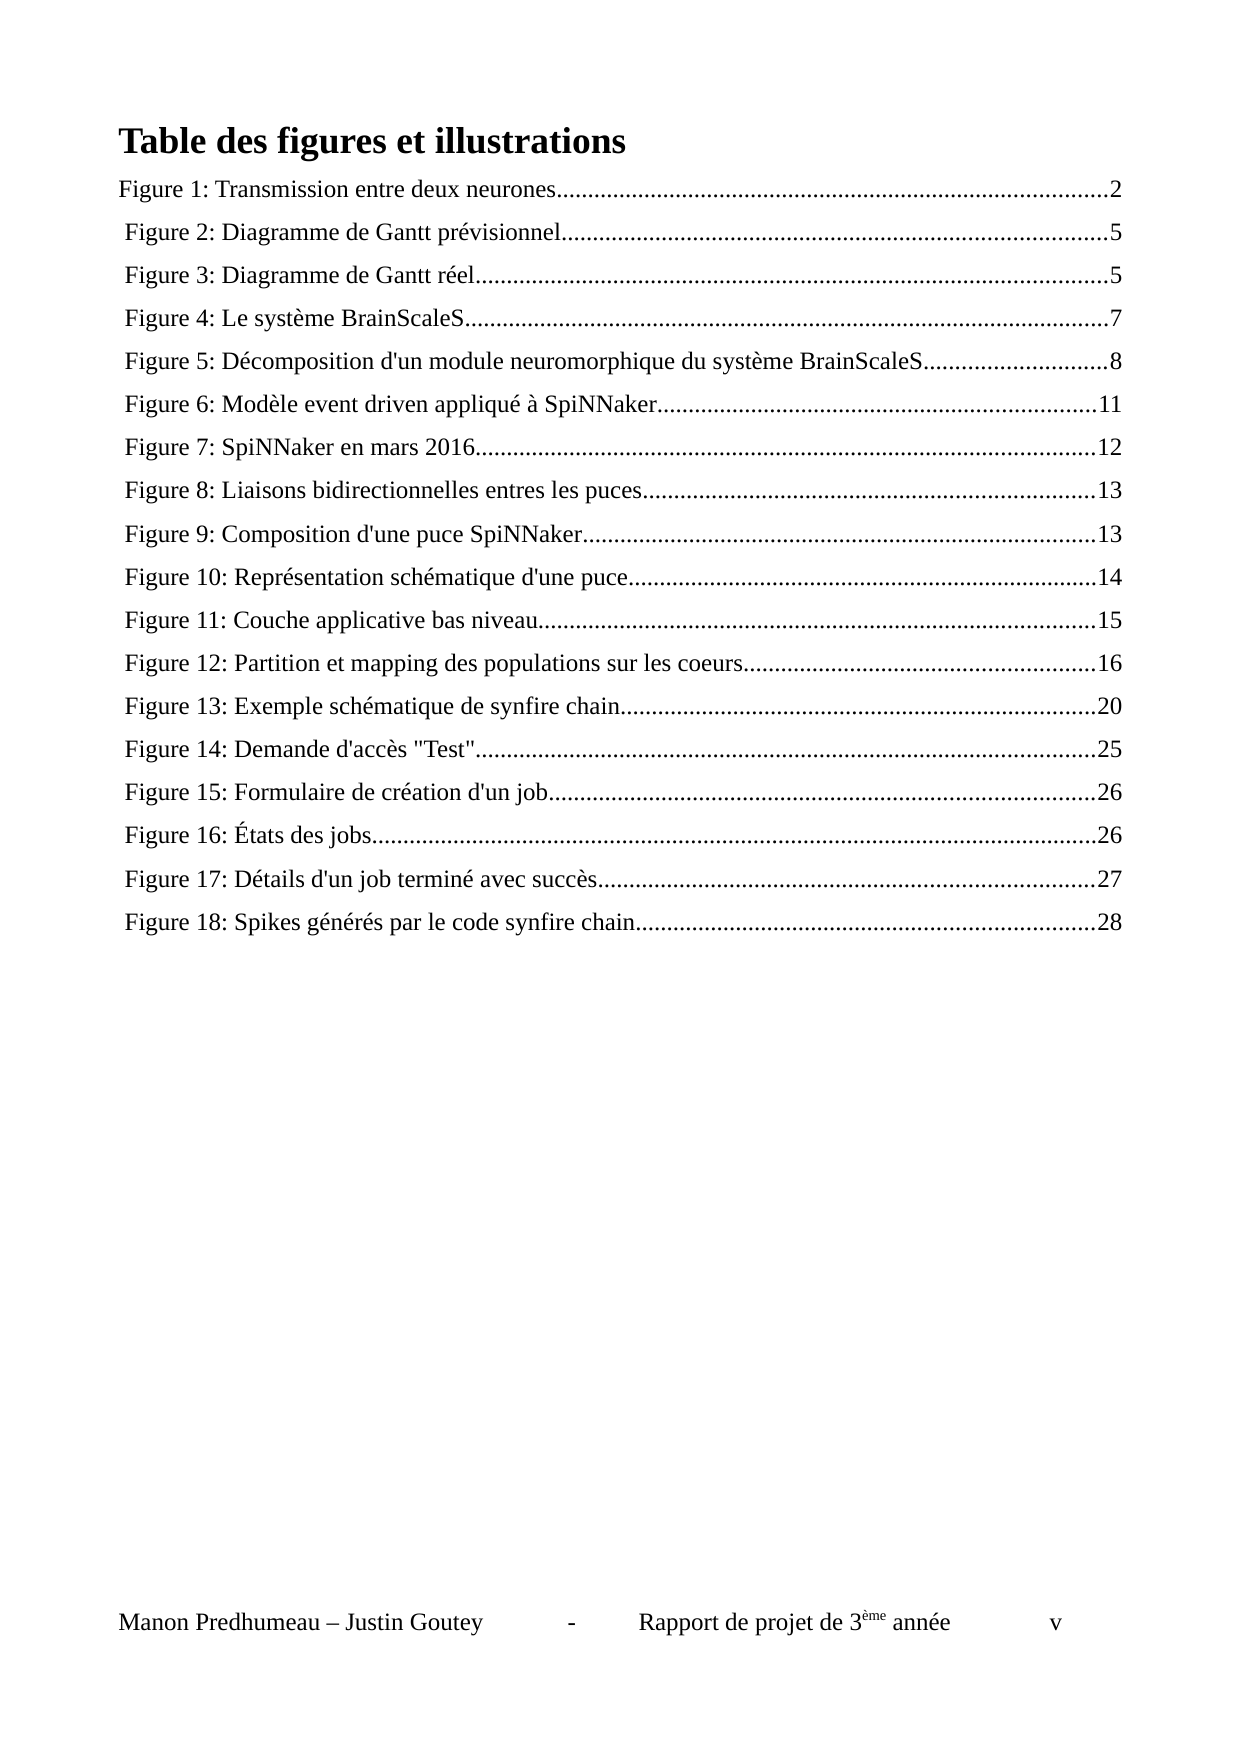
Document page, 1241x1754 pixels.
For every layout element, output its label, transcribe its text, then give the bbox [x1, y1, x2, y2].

text Figure 7: SpiNNaker en mars 2016 12 [118, 432, 1122, 461]
text Figure 14: Demande d'accès "Test" 25 [118, 734, 1122, 763]
text Figure 13: Exemple schématique de synfire chain 20 [118, 691, 1122, 720]
text Figure 9: Composition d'une puce SpiNNaker 13 [118, 519, 1122, 547]
text Figure 11: Couche applicative bas niveau 15 [118, 605, 1122, 634]
text Figure 8: Liaisons bidirectionnelles entres les puces 13 [118, 476, 1122, 504]
text Figure 12: Partition et mapping des populations sur les coeurs 16 [118, 648, 1122, 677]
text Figure 17: Détails d'un job terminé avec succès 27 [118, 864, 1122, 892]
text Figure 3: Diagramme de Gantt réel 5 [118, 260, 1122, 289]
text Figure 6: Modèle event driven appliqué à SpiNNaker 11 [118, 389, 1122, 418]
subtitle Table des figures et illustrations [118, 118, 1122, 161]
text Figure 2: Diagramme de Gantt prévisionnel 5 [118, 217, 1122, 246]
text Figure 5: Décomposition d'un module neuromorphique du système BrainScaleS 8 [118, 346, 1122, 375]
text Figure 16: États des jobs 26 [118, 821, 1122, 849]
text Figure 18: Spikes générés par le code synfire chain 28 [118, 907, 1122, 936]
text Figure 1: Transmission entre deux neurones 2 [118, 174, 1122, 202]
text Figure 4: Le système BrainScaleS 7 [118, 303, 1122, 332]
text Figure 10: Représentation schématique d'une puce 14 [118, 562, 1122, 591]
text Figure 15: Formulaire de création d'un job 26 [118, 777, 1122, 806]
